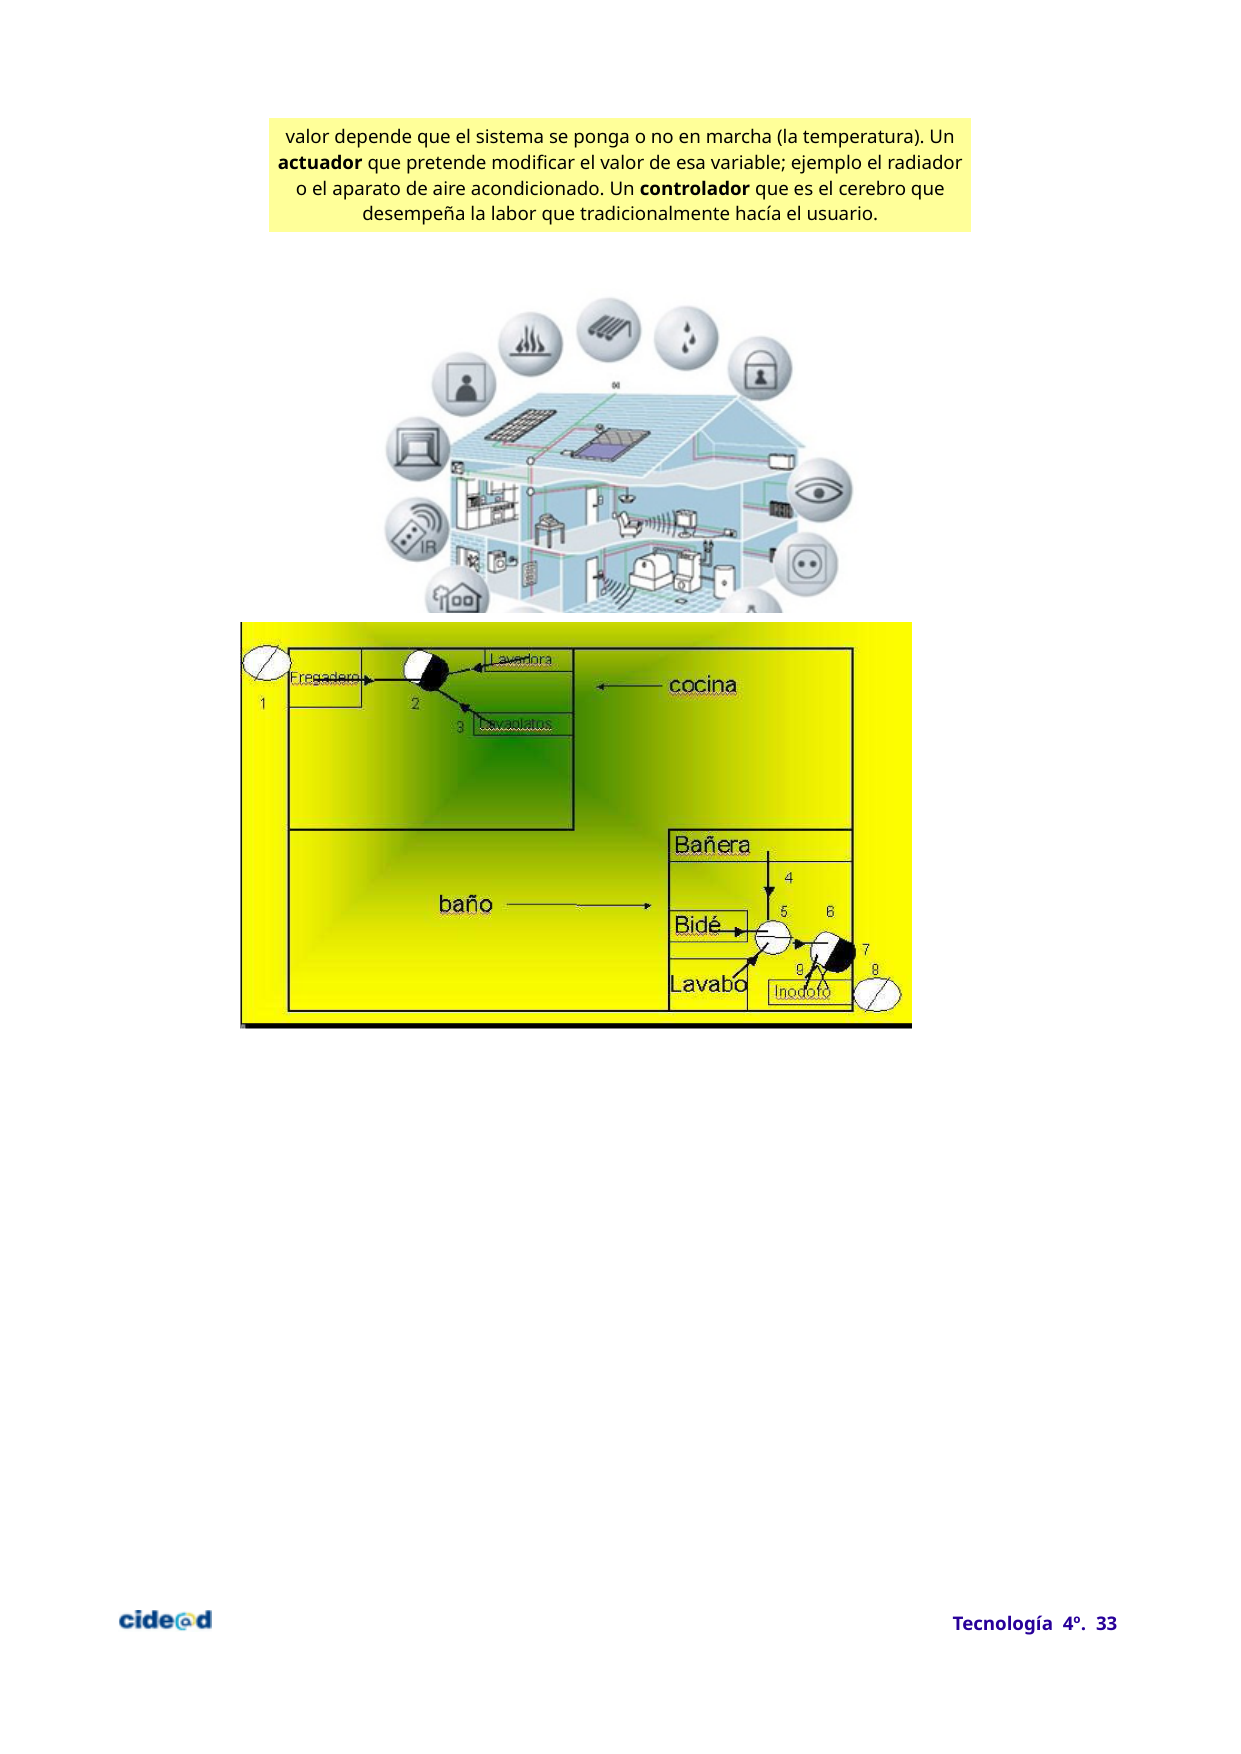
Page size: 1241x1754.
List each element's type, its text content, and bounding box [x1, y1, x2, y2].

picture [118, 1610, 212, 1632]
picture [367, 288, 873, 613]
table_header valor depende que el sistema se ponga o no en marcha (la temperatura). Un actuador que pretende modificar el valor de esa variable; ejemplo el radiador o el aparato de aire acondicionado. Un controlador que es el cerebro que desempeña la labor que tradicionalmente hacía el usuario. [269, 118, 971, 232]
